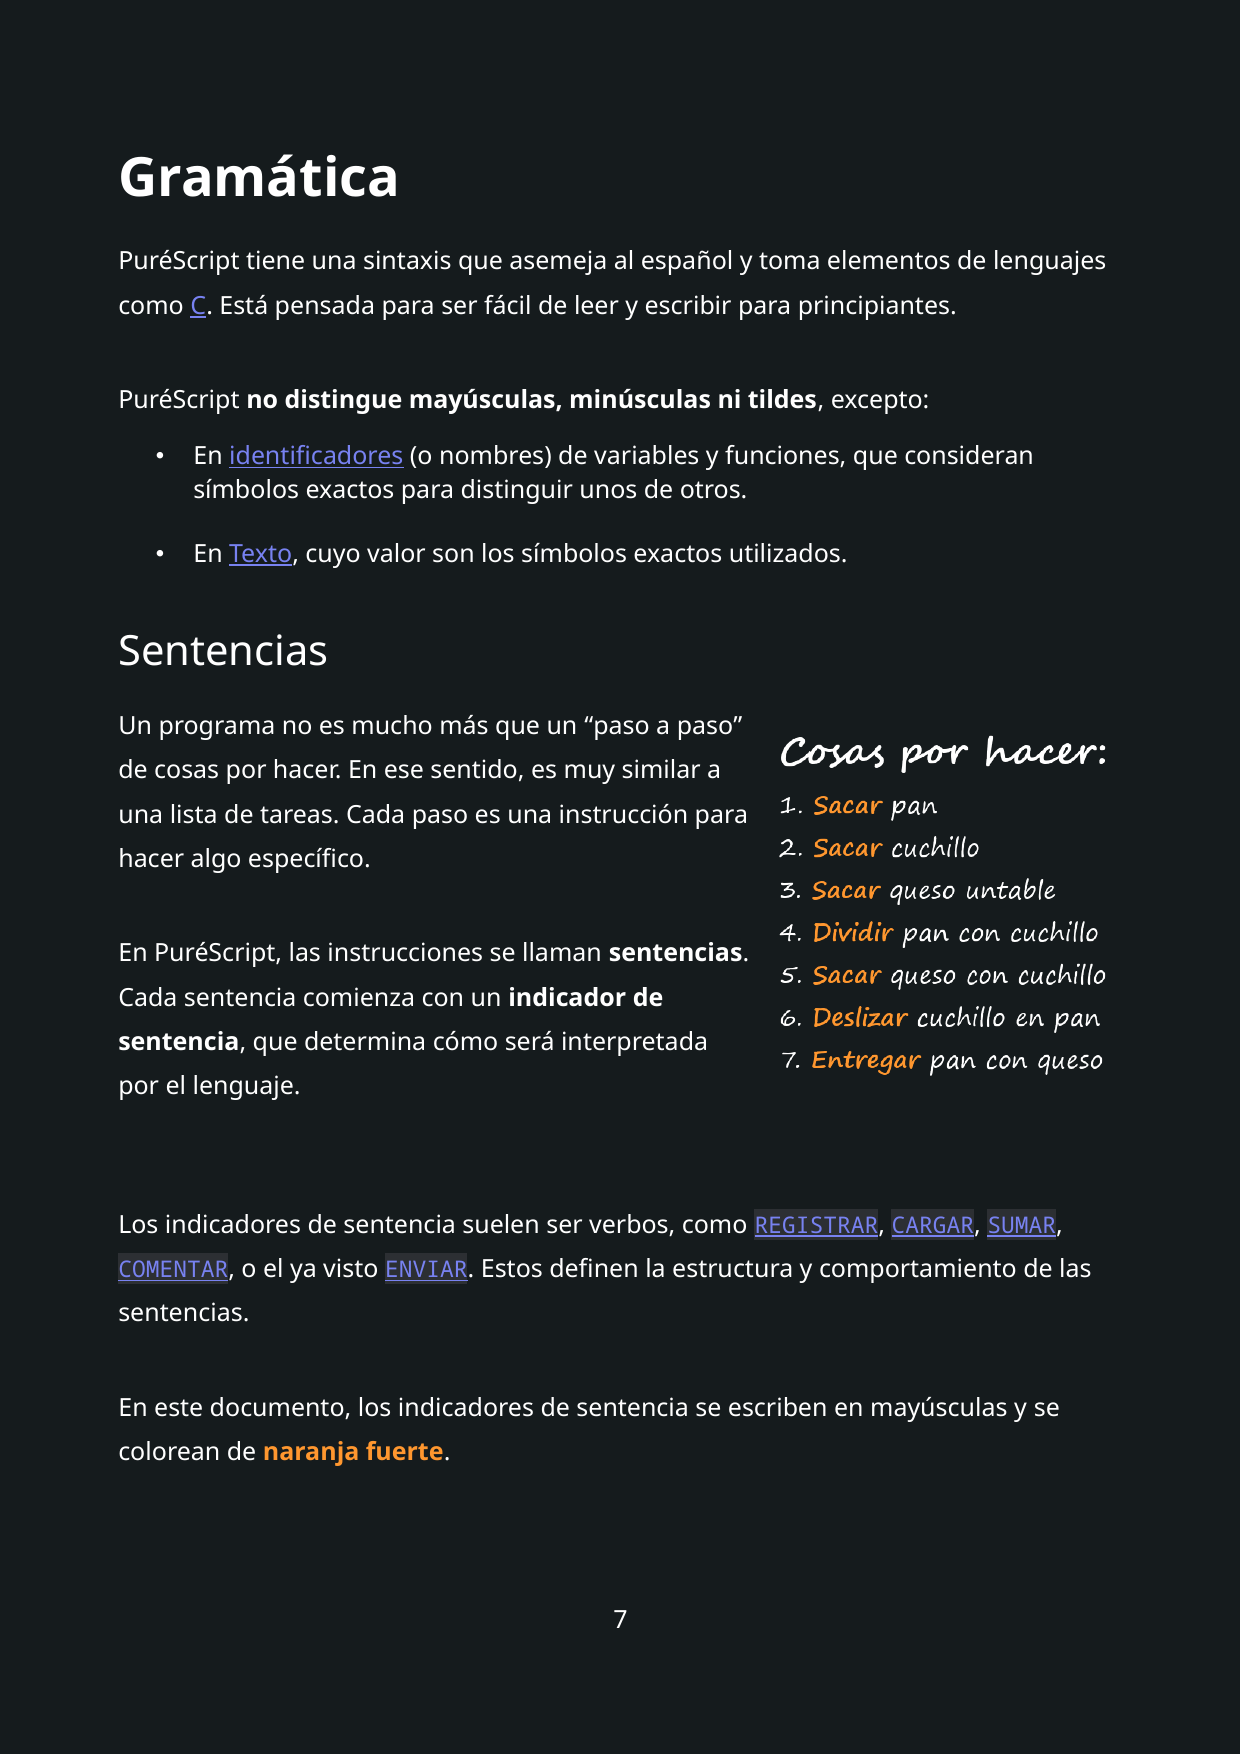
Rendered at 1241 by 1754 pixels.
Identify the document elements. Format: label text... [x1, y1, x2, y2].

subtitle Sentencias [118, 621, 1122, 677]
text En PuréScript, las instrucciones se llaman sentencias. Cada sentencia comienza con un indicador de sentencia, que determina cómo será interpretada por el lenguaje. [118, 935, 1122, 1146]
subtitle Gramática [118, 139, 1122, 213]
list En identificadores (o nombres) de variables y funciones, que consideran símbolos exactos para distinguir unos de otros. [156, 438, 1122, 506]
picture [749, 707, 1137, 1095]
list En Texto, cuyo valor son los símbolos exactos utilizados. [156, 535, 1122, 569]
text PuréScript tiene una sintaxis que asemeja al español y toma elementos de lenguajes como C. Está pensada para ser fácil de leer y escribir para principiantes. [118, 243, 1122, 321]
text En este documento, los indicadores de sentencia se escriben en mayúsculas y se colorean de naranja fuerte. [118, 1389, 1122, 1468]
text Un programa no es mucho más que un “paso a paso” de cosas por hacer. En ese sentido, es muy similar a una lista de tareas. Cada paso es una instrucción para hacer algo específico. [118, 708, 749, 874]
text PuréScript no distingue mayúsculas, minúsculas ni tildes, excepto: [118, 382, 1122, 416]
text Los indicadores de sentencia suelen ser verbos, como REGISTRAR, CARGAR, SUMAR, COMENTAR, o el ya visto ENVIAR. Estos definen la estructura y comportamiento de las sentencias. [118, 1207, 1122, 1329]
